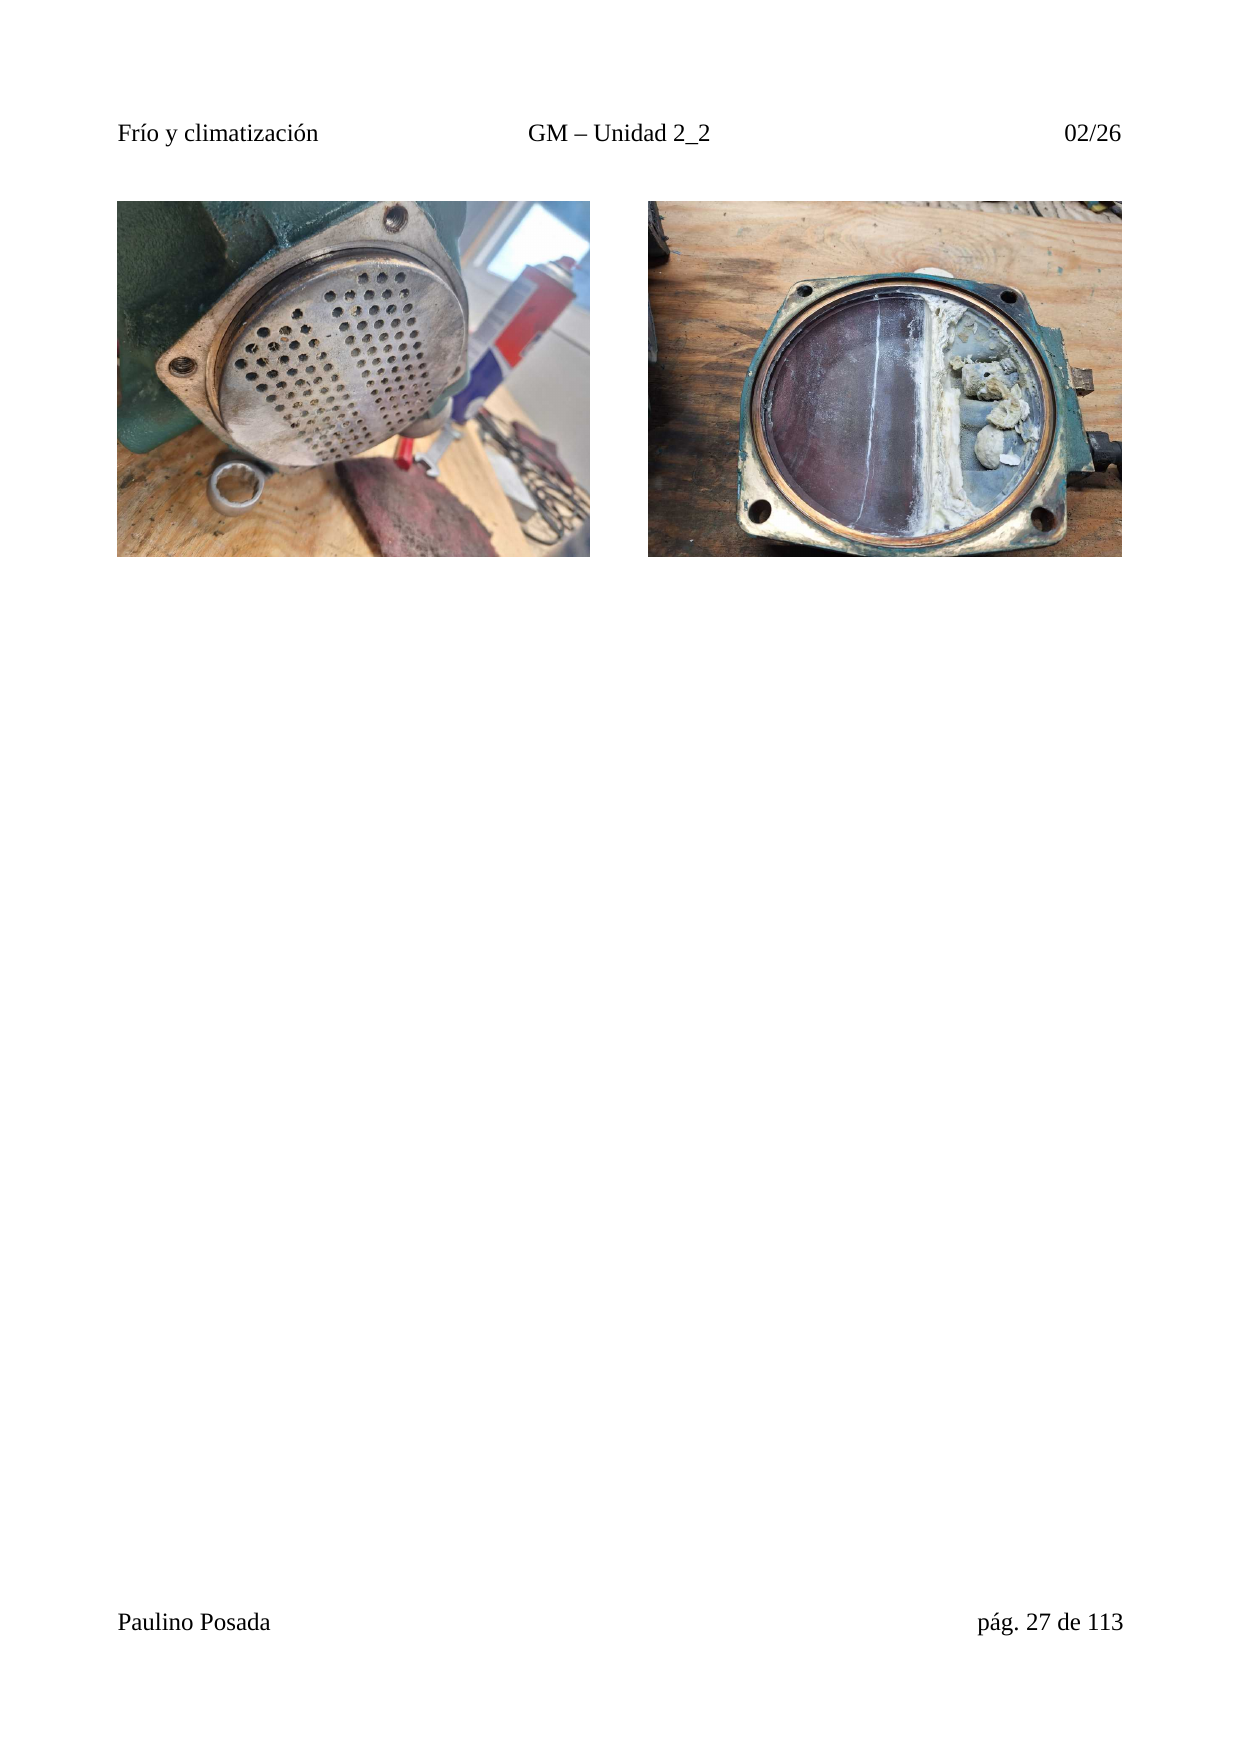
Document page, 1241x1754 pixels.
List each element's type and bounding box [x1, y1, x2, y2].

picture [648, 201, 1122, 557]
picture [117, 201, 590, 557]
